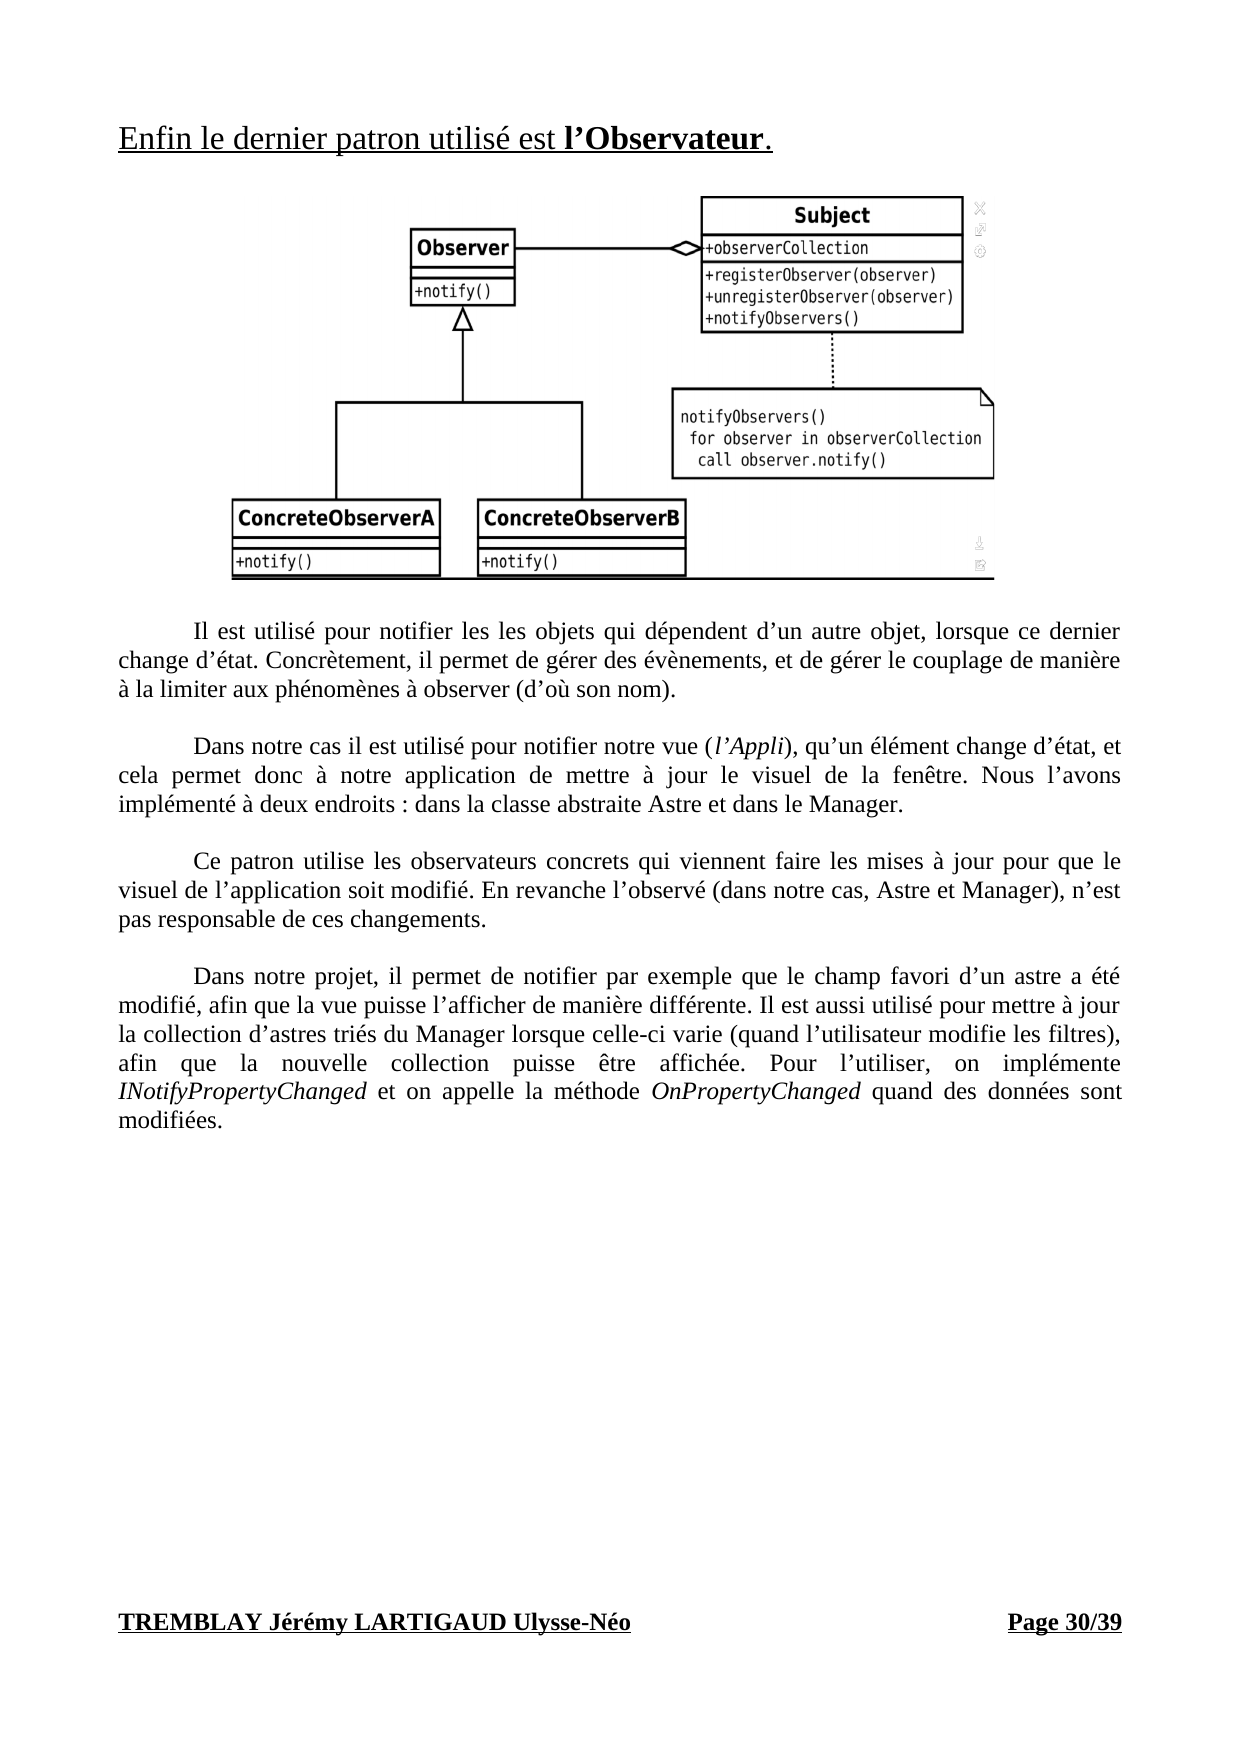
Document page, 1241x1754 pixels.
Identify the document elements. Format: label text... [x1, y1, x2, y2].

text Il est utilisé pour notifier les les objets qui dépendent d’un autre objet, lorsque ce dernier change d’état. Concrètement, il permet de gérer des évènements, et de gérer le couplage de manière à la limiter aux phénomènes à observer (d’où son nom). [118, 616, 1122, 703]
text Dans notre projet, il permet de notifier par exemple que le champ favori d’un astre a été modifié, afin que la vue puisse l’afficher de manière différente. Il est aussi utilisé pour mettre à jour la collection d’astres triés du Manager lorsque celle-ci varie (quand l’utilisateur modifie les filtres), afin que la nouvelle collection puisse être affichée. Pour l’utiliser, on implémente INotifyPropertyChanged et on appelle la méthode OnPropertyChanged quand des données sont modifiées. [118, 961, 1122, 1134]
text Enfin le dernier patron utilisé est l’Observateur. [118, 118, 1122, 156]
text Dans notre cas il est utilisé pour notifier notre vue (l’Appli), qu’un élément change d’état, et cela permet donc à notre application de mettre à jour le visuel de la fenêtre. Nous l’avons implémenté à deux endroits : dans la classe abstraite Astre et dans le Manager. [118, 731, 1122, 818]
text Ce patron utilise les observateurs concrets qui viennent faire les mises à jour pour que le visuel de l’application soit modifié. En revanche l’observé (dans notre cas, Astre et Manager), n’est pas responsable de ces changements. [118, 846, 1122, 933]
picture [231, 196, 995, 580]
